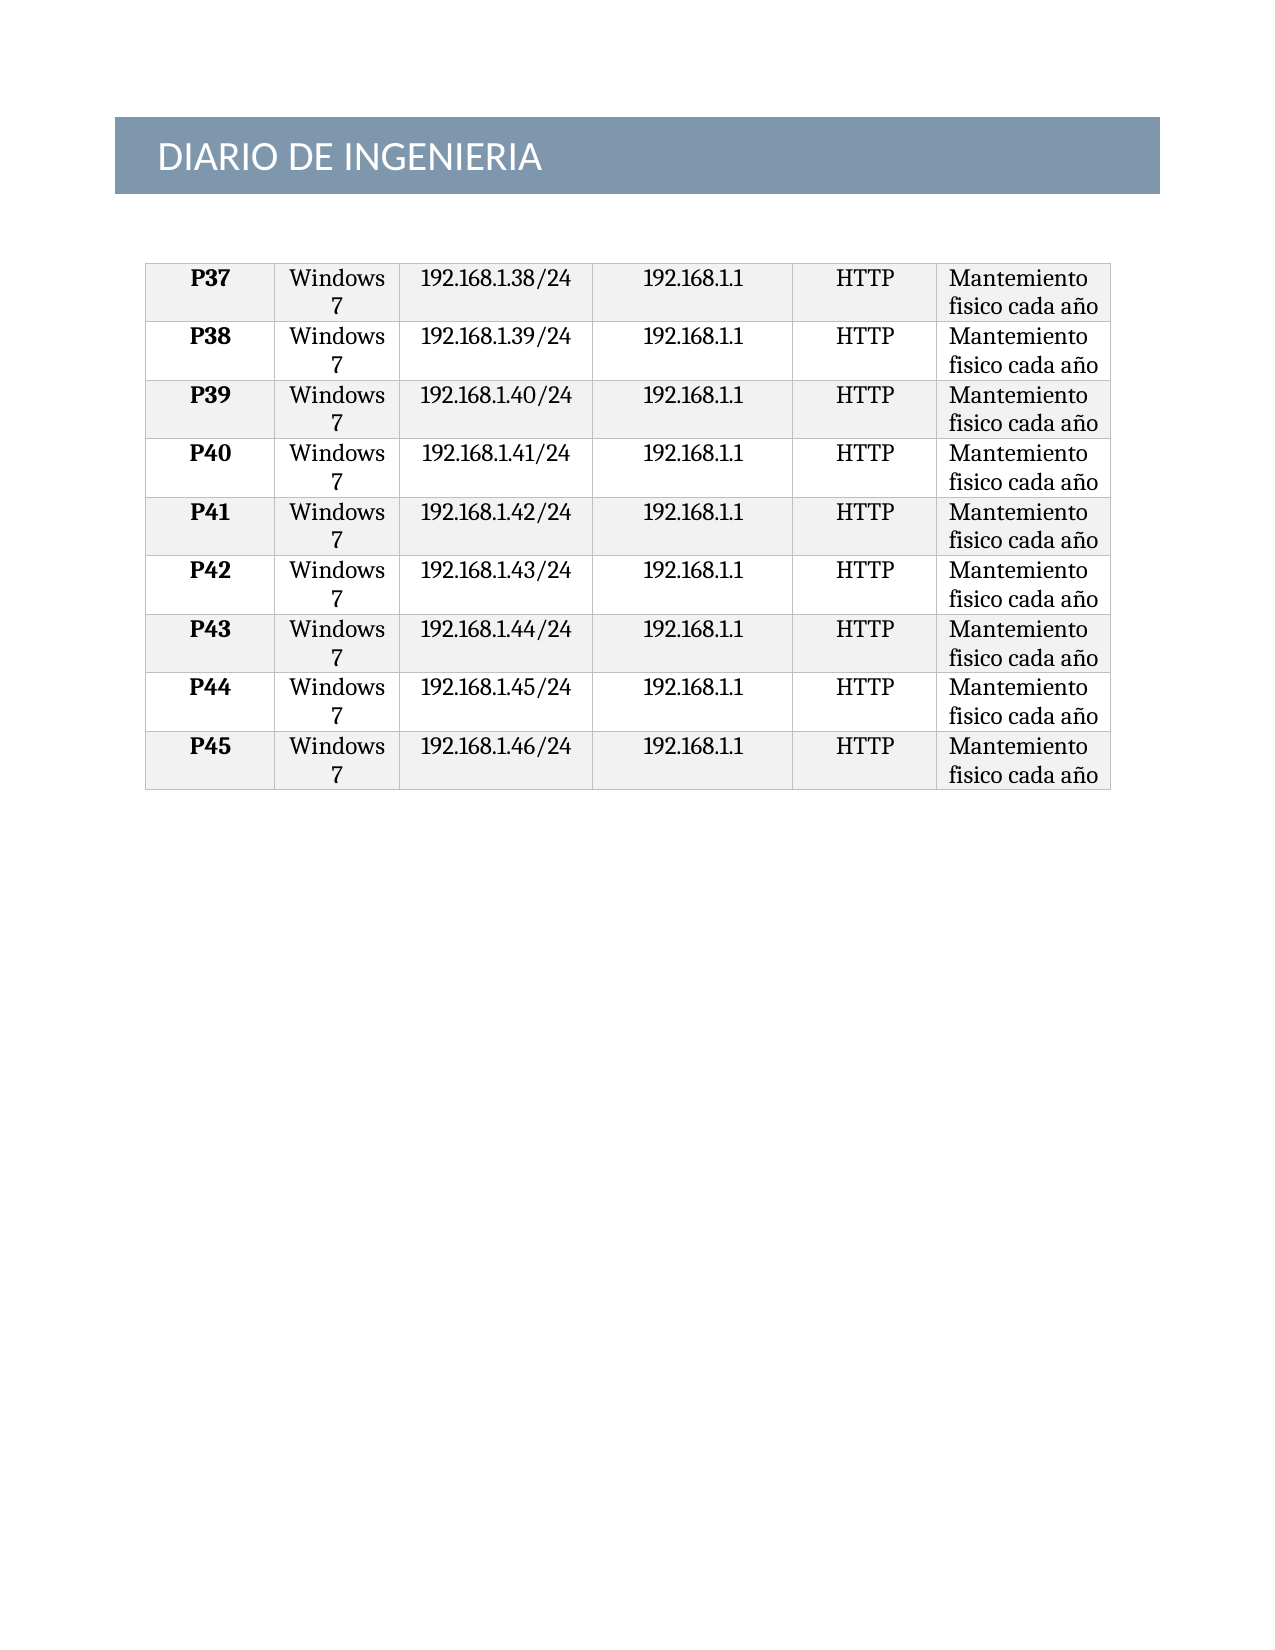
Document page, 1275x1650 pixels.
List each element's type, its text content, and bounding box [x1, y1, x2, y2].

table_cell Windows 7 [275, 381, 399, 438]
table_cell P41 [146, 498, 274, 555]
table_cell P37 [146, 264, 274, 321]
table_cell 192.168.1.1 [593, 381, 792, 438]
table_cell HTTP [793, 264, 936, 321]
table_cell HTTP [793, 615, 936, 672]
table_cell 192.168.1.1 [593, 439, 792, 497]
table_cell Mantemiento fisico cada año [937, 381, 1110, 438]
table_cell P39 [146, 381, 274, 438]
table_cell 192.168.1.42/24 [400, 498, 592, 555]
table_cell 192.168.1.1 [593, 615, 792, 672]
table_cell HTTP [793, 732, 936, 789]
table_cell Mantemiento fisico cada año [937, 322, 1110, 379]
table_cell 192.168.1.43/24 [400, 556, 592, 614]
table_cell Windows 7 [275, 322, 399, 379]
table_cell Windows 7 [275, 615, 399, 672]
table_cell HTTP [793, 322, 936, 379]
table_cell Mantemiento fisico cada año [937, 498, 1110, 555]
table_cell Windows 7 [275, 556, 399, 614]
table_cell 192.168.1.1 [593, 556, 792, 614]
table_cell Windows 7 [275, 439, 399, 497]
table_cell Mantemiento fisico cada año [937, 439, 1110, 497]
table_cell 192.168.1.41/24 [400, 439, 592, 497]
table_cell Windows 7 [275, 732, 399, 789]
table_cell P43 [146, 615, 274, 672]
table_cell Mantemiento fisico cada año [937, 673, 1110, 731]
table_cell 192.168.1.40/24 [400, 381, 592, 438]
table_cell 192.168.1.39/24 [400, 322, 592, 379]
table_cell HTTP [793, 556, 936, 614]
table_cell 192.168.1.38/24 [400, 264, 592, 321]
table_cell 192.168.1.1 [593, 264, 792, 321]
table_cell P44 [146, 673, 274, 731]
table_cell Windows 7 [275, 264, 399, 321]
table_cell Mantemiento fisico cada año [937, 556, 1110, 614]
table_cell 192.168.1.46/24 [400, 732, 592, 789]
table_cell P40 [146, 439, 274, 497]
table_cell 192.168.1.44/24 [400, 615, 592, 672]
table_cell P38 [146, 322, 274, 379]
table_cell Mantemiento fisico cada año [937, 615, 1110, 672]
table_cell 192.168.1.1 [593, 322, 792, 379]
table_cell HTTP [793, 498, 936, 555]
table_cell HTTP [793, 439, 936, 497]
table_cell Mantemiento fisico cada año [937, 264, 1110, 321]
table_cell P45 [146, 732, 274, 789]
table_cell HTTP [793, 381, 936, 438]
table_cell 192.168.1.1 [593, 498, 792, 555]
table_cell 192.168.1.1 [593, 673, 792, 731]
table_cell Mantemiento fisico cada año [937, 732, 1110, 789]
table_cell 192.168.1.1 [593, 732, 792, 789]
table_cell Windows 7 [275, 673, 399, 731]
table_cell P42 [146, 556, 274, 614]
table_cell Windows 7 [275, 498, 399, 555]
table_cell 192.168.1.45/24 [400, 673, 592, 731]
table_cell HTTP [793, 673, 936, 731]
